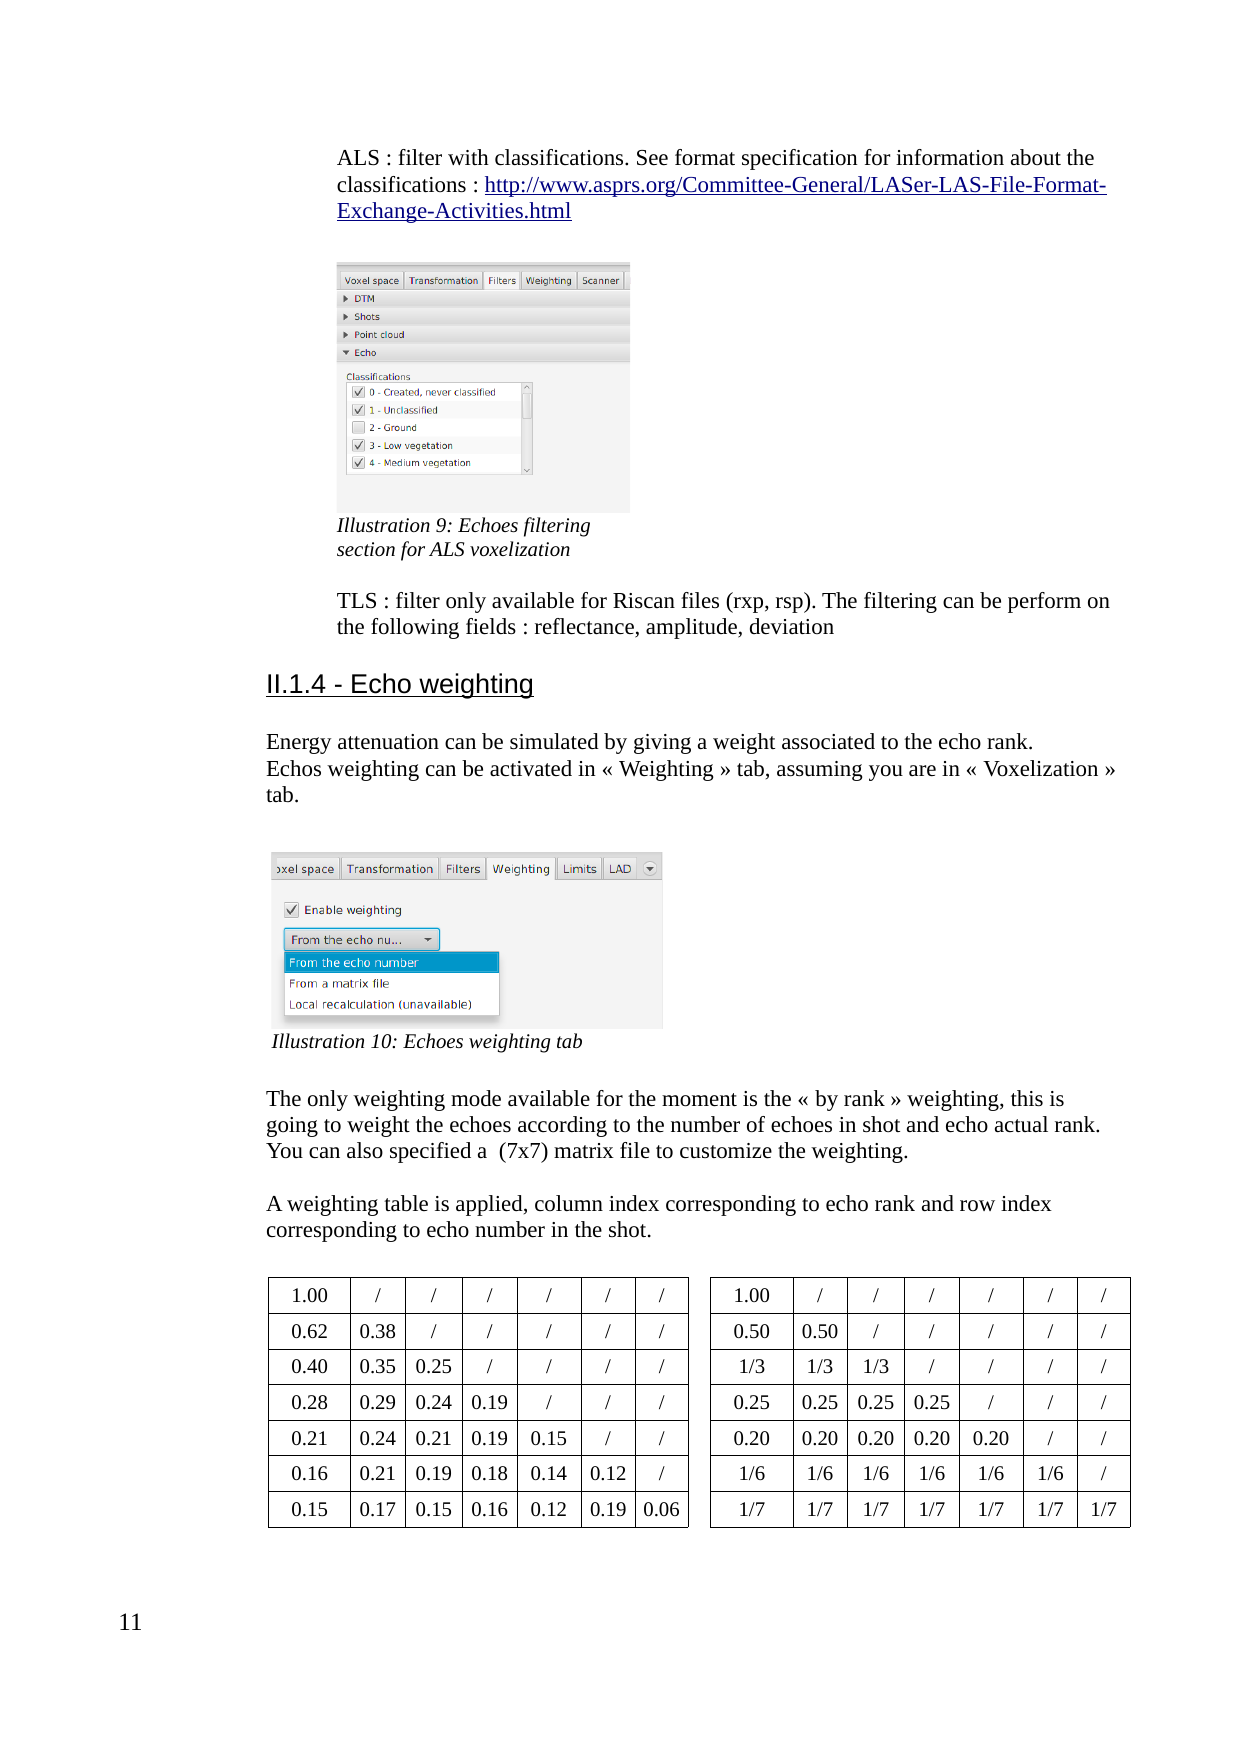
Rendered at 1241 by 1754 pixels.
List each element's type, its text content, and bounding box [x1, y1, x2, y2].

table_cell 1/3 [794, 1350, 847, 1384]
text Energy attenuation can be simulated by giving a weight associated to the echo rank. [266, 728, 1122, 755]
table_cell 0.25 [848, 1385, 904, 1420]
table_header [263, 1243, 705, 1550]
table_cell / [518, 1350, 581, 1384]
table_cell / [1078, 1456, 1130, 1491]
table_cell 1/6 [905, 1456, 959, 1491]
table_cell 0.25 [905, 1385, 959, 1420]
table_cell 0.24 [406, 1385, 462, 1420]
table_cell 0.50 [794, 1314, 847, 1348]
picture [336, 262, 631, 513]
table_cell 0.06 [636, 1492, 688, 1527]
table_cell 0.15 [406, 1492, 462, 1527]
text You can also specified a (7x7) matrix file to customize the weighting. [266, 1137, 1122, 1164]
table_cell 1/7 [1078, 1492, 1130, 1527]
table_cell / [905, 1314, 959, 1348]
table_cell 0.28 [269, 1385, 350, 1420]
table_cell 0.15 [269, 1492, 350, 1527]
table_header [705, 1243, 1166, 1550]
table_cell 0.19 [406, 1456, 462, 1491]
table_cell / [960, 1350, 1023, 1384]
table_cell 0.19 [582, 1492, 635, 1527]
text A weighting table is applied, column index corresponding to echo rank and row index corresponding to echo number in the shot. [266, 1190, 1122, 1243]
table_cell 0.20 [848, 1421, 904, 1455]
table_cell 0.19 [463, 1385, 517, 1420]
table_header / [1078, 1278, 1130, 1313]
table_header / [636, 1278, 688, 1313]
table_cell 0.20 [711, 1421, 793, 1455]
table_cell / [463, 1314, 517, 1348]
table_cell / [1024, 1314, 1077, 1348]
table_cell / [1024, 1421, 1077, 1455]
table_cell 0.21 [269, 1421, 350, 1455]
picture [271, 852, 663, 1029]
table_cell / [1078, 1421, 1130, 1455]
table_cell 0.17 [351, 1492, 405, 1527]
table_cell / [1024, 1350, 1077, 1384]
table_cell 0.25 [406, 1350, 462, 1384]
table_header / [582, 1278, 635, 1313]
table_cell 0.21 [406, 1421, 462, 1455]
table_cell 1/7 [794, 1492, 847, 1527]
table_cell / [582, 1421, 635, 1455]
table_cell 0.16 [463, 1492, 517, 1527]
table_cell / [582, 1385, 635, 1420]
table_cell 0.50 [711, 1314, 793, 1348]
subtitle II.1.4 - Echo weighting [266, 668, 1122, 700]
table_cell 1/7 [1024, 1492, 1077, 1527]
table_cell 0.29 [351, 1385, 405, 1420]
table_cell 0.40 [269, 1350, 350, 1384]
table_cell / [905, 1350, 959, 1384]
table_cell 0.21 [351, 1456, 405, 1491]
table_cell / [848, 1314, 904, 1348]
table_header [118, 834, 1122, 1058]
table_cell 1/3 [711, 1350, 793, 1384]
table_cell 1/6 [1024, 1456, 1077, 1491]
table_cell 0.12 [582, 1456, 635, 1491]
table_cell 1/7 [905, 1492, 959, 1527]
table_cell / [636, 1421, 688, 1455]
table_cell 1/7 [711, 1492, 793, 1527]
table_cell / [1078, 1385, 1130, 1420]
table_cell / [636, 1350, 688, 1384]
text ALS : filter with classifications. See format specification for information about the classifications : http://www.asprs.org/Committee-General/LASer-LAS-File-Format-Exchange-Activities.html [337, 144, 1122, 223]
table_header / [794, 1278, 847, 1313]
table_cell 0.16 [269, 1456, 350, 1491]
table_cell 0.18 [463, 1456, 517, 1491]
table_cell / [1024, 1385, 1077, 1420]
table_cell / [960, 1314, 1023, 1348]
table_cell / [582, 1350, 635, 1384]
table_cell / [463, 1350, 517, 1384]
table_cell 1/6 [960, 1456, 1023, 1491]
table_cell 0.24 [351, 1421, 405, 1455]
text TLS : filter only available for Riscan files (rxp, rsp). The filtering can be perform on the following fields : reflectance, amplitude, deviation [337, 587, 1122, 640]
table_header 1.00 [711, 1278, 793, 1313]
table_cell / [960, 1385, 1023, 1420]
table_cell 1/6 [711, 1456, 793, 1491]
table_cell 0.19 [463, 1421, 517, 1455]
table_cell / [582, 1314, 635, 1348]
text Illustration 9: Echoes filtering section for ALS voxelization [337, 513, 630, 561]
table_cell 0.20 [794, 1421, 847, 1455]
table_cell 1/7 [960, 1492, 1023, 1527]
table_cell / [1078, 1314, 1130, 1348]
table_header / [905, 1278, 959, 1313]
table_cell 0.20 [960, 1421, 1023, 1455]
table_cell / [518, 1385, 581, 1420]
table_cell 0.25 [711, 1385, 793, 1420]
text The only weighting mode available for the moment is the « by rank » weighting, this is going to weight the echoes according to the number of echoes in shot and echo actual rank. [266, 1085, 1122, 1137]
table_cell 1/7 [848, 1492, 904, 1527]
table_header / [518, 1278, 581, 1313]
table_cell / [406, 1314, 462, 1348]
table_cell 1/3 [848, 1350, 904, 1384]
table_cell 0.35 [351, 1350, 405, 1384]
table_cell 1/6 [848, 1456, 904, 1491]
table_cell 0.12 [518, 1492, 581, 1527]
table_cell / [636, 1314, 688, 1348]
table_cell 0.14 [518, 1456, 581, 1491]
table_cell / [636, 1385, 688, 1420]
table_cell 0.38 [351, 1314, 405, 1348]
table_header / [960, 1278, 1023, 1313]
table_cell 0.25 [794, 1385, 847, 1420]
table_cell / [518, 1314, 581, 1348]
table_cell 0.62 [269, 1314, 350, 1348]
table_cell / [636, 1456, 688, 1491]
table_cell 0.15 [518, 1421, 581, 1455]
table_header 1.00 [269, 1278, 350, 1313]
table_header / [463, 1278, 517, 1313]
table_header / [1024, 1278, 1077, 1313]
text Echos weighting can be activated in « Weighting » tab, assuming you are in « Voxelization » tab. [266, 755, 1122, 807]
table_cell 1/6 [794, 1456, 847, 1491]
table_header / [848, 1278, 904, 1313]
table_header / [406, 1278, 462, 1313]
table_cell 0.20 [905, 1421, 959, 1455]
table_header / [351, 1278, 405, 1313]
table_cell / [1078, 1350, 1130, 1384]
